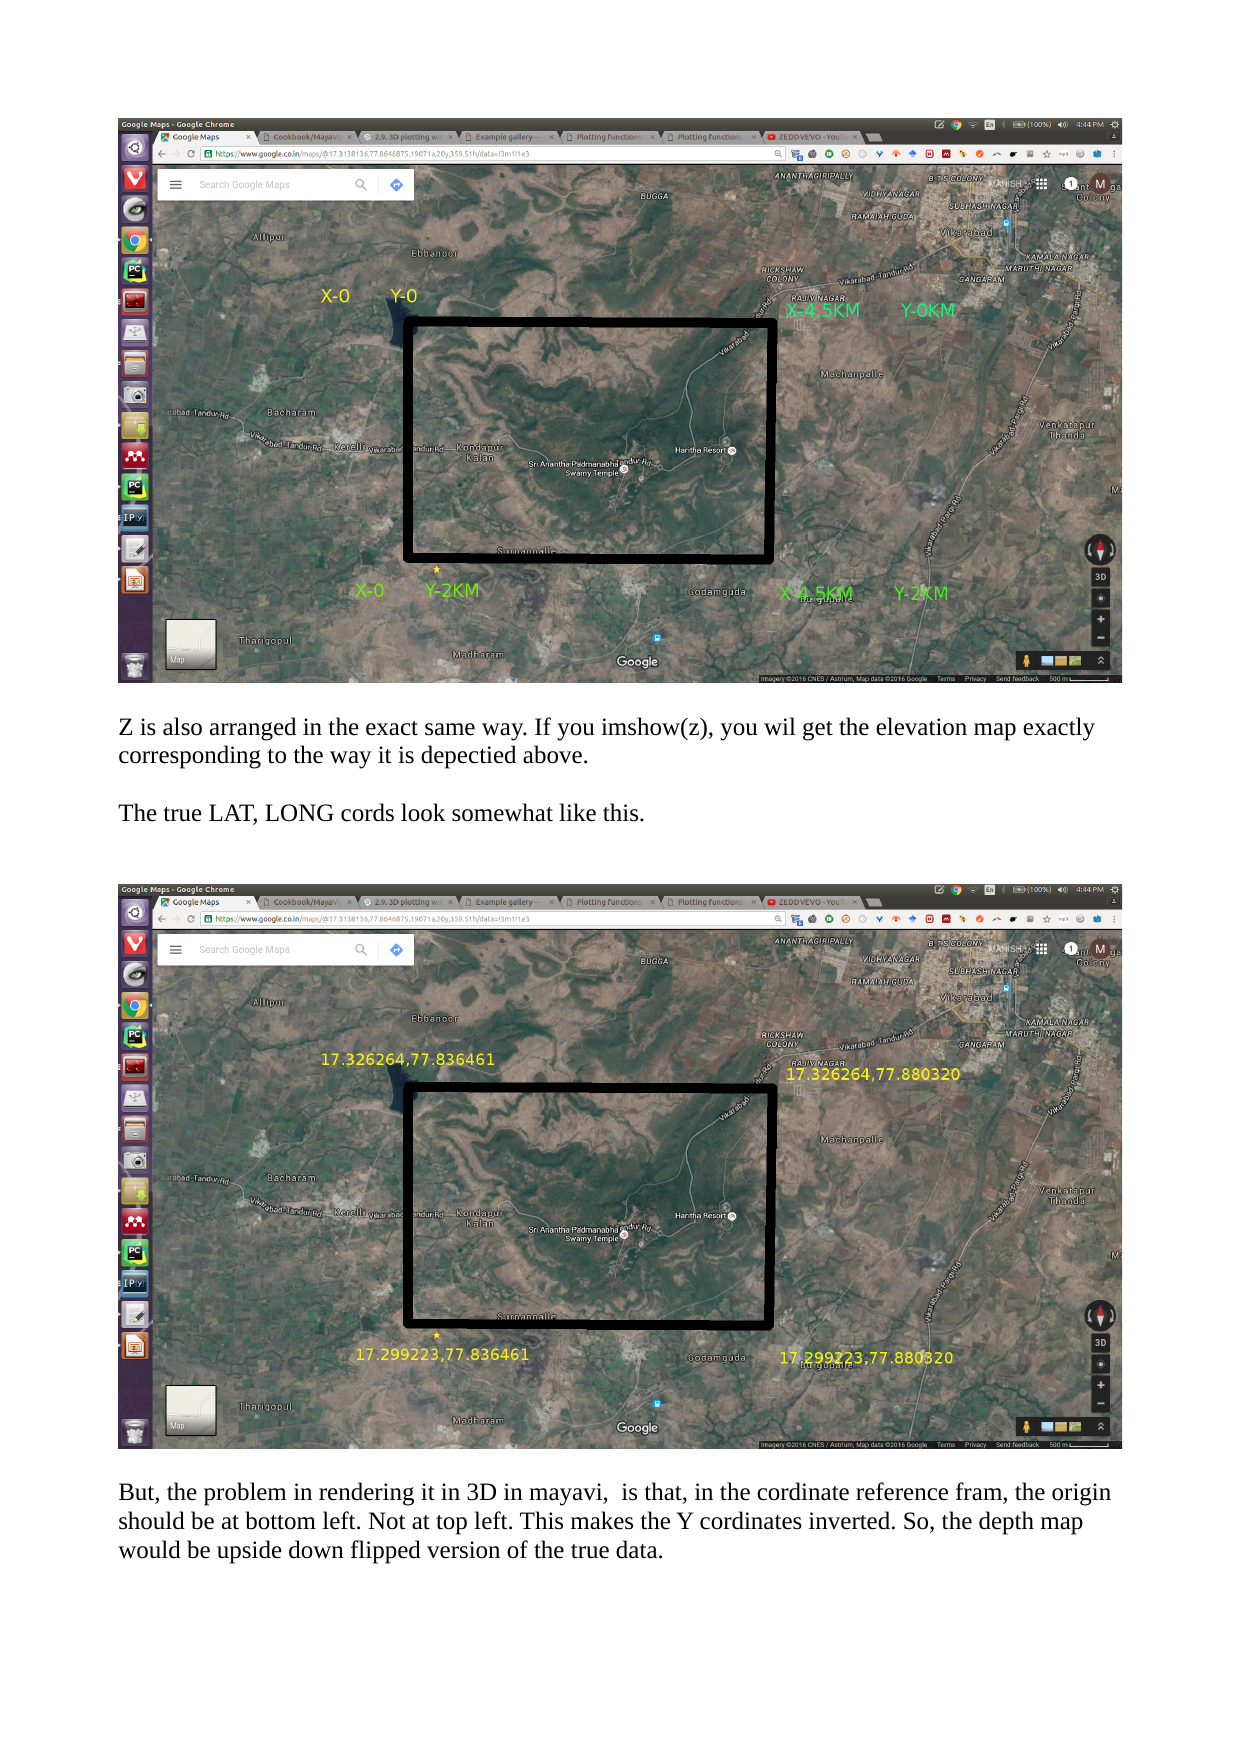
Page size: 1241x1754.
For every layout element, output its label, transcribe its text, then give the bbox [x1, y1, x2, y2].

picture [118, 118, 1123, 683]
text The true LAT, LONG cords look somewhat like this. [118, 798, 1122, 827]
text Z is also arranged in the exact same way. If you imshow(z), you wil get the elevation map exactly corresponding to the way it is depectied above. [118, 712, 1122, 769]
text But, the problem in rendering it in 3D in mayavi, is that, in the cordinate reference fram, the origin should be at bottom left. Not at top left. This makes the Y cordinates inverted. So, the depth map would be upside down flipped version of the true data. [118, 1477, 1122, 1564]
picture [118, 884, 1123, 1449]
